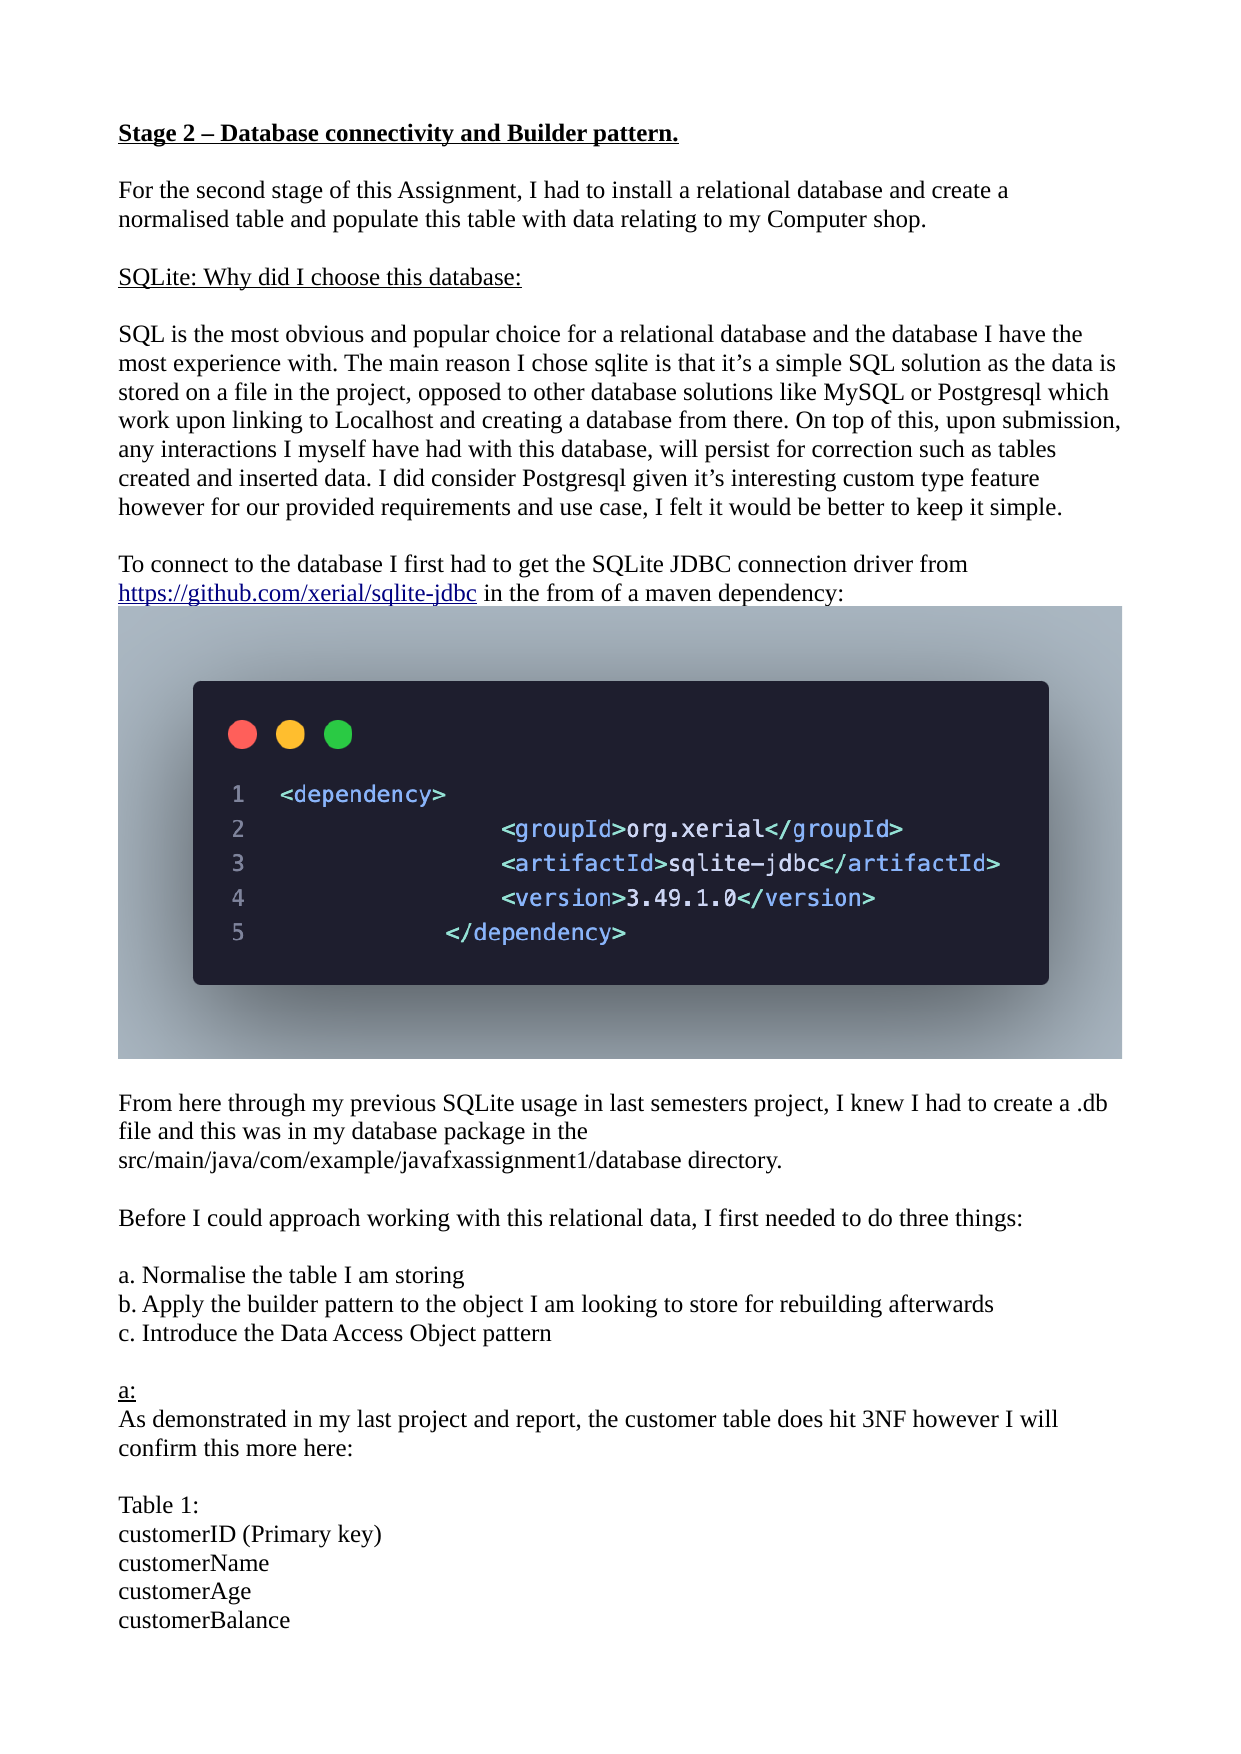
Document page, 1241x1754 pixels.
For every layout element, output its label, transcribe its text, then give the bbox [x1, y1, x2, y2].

text customerBalance [118, 1605, 1122, 1634]
text customerID (Primary key) [118, 1519, 1122, 1548]
text Stage 2 – Database connectivity and Builder pattern. [118, 118, 1122, 147]
picture [118, 606, 1123, 1059]
text a. Normalise the table I am storing [118, 1260, 1122, 1289]
text c. Introduce the Data Access Object pattern [118, 1318, 1122, 1346]
text SQLite: Why did I choose this database: [118, 262, 1122, 291]
text For the second stage of this Assignment, I had to install a relational database and create a normalised table and populate this table with data relating to my Computer shop. [118, 176, 1122, 233]
text a: [118, 1375, 1122, 1404]
text b. Apply the builder pattern to the object I am looking to store for rebuilding afterwards [118, 1289, 1122, 1318]
text Table 1: [118, 1490, 1122, 1519]
text To connect to the database I first had to get the SQLite JDBC connection driver from https://github.com/xerial/sqlite-jdbc in the from of a maven dependency: [118, 549, 1122, 606]
text customerName [118, 1548, 1122, 1576]
text Before I could approach working with this relational data, I first needed to do three things: [118, 1203, 1122, 1231]
text As demonstrated in my last project and report, the customer table does hit 3NF however I will confirm this more here: [118, 1404, 1122, 1461]
text From here through my previous SQLite usage in last semesters project, I knew I had to create a .db file and this was in my database package in the src/main/java/com/example/javafxassignment1/database directory. [118, 1088, 1122, 1174]
text customerAge [118, 1576, 1122, 1605]
text SQL is the most obvious and popular choice for a relational database and the database I have the most experience with. The main reason I chose sqlite is that it’s a simple SQL solution as the data is stored on a file in the project, opposed to other database solutions like MySQL or Postgresql which work upon linking to Localhost and creating a database from there. On top of this, upon submission, any interactions I myself have had with this database, will persist for correction such as tables created and inserted data. I did consider Postgresql given it’s interesting custom type feature however for our provided requirements and use case, I felt it would be better to keep it simple. [118, 319, 1122, 521]
